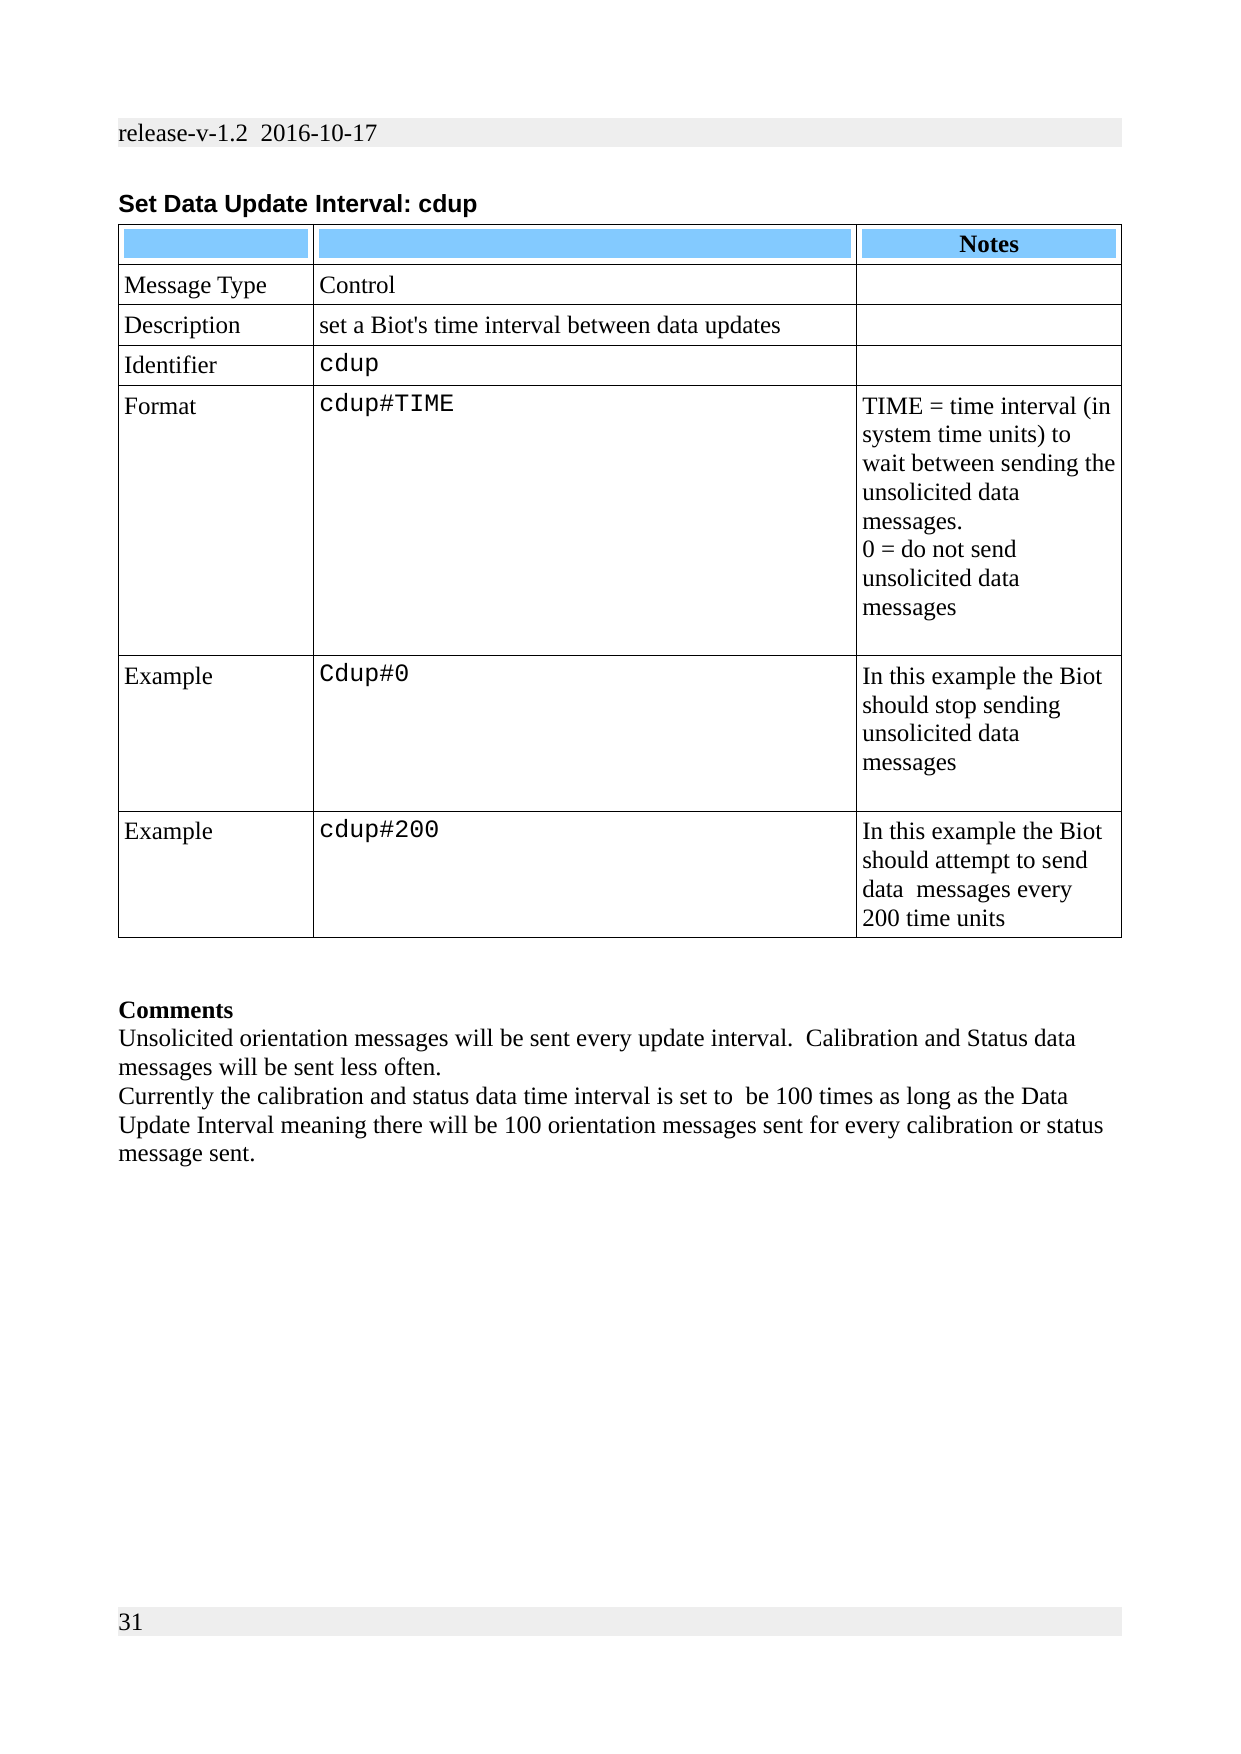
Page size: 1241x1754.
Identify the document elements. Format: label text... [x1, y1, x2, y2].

table_cell Cdup#0 [314, 656, 856, 811]
text Unsolicited orientation messages will be sent every update interval. Calibration and Status data messages will be sent less often. [118, 1023, 1122, 1081]
table_cell Message Type [119, 265, 313, 304]
text Currently the calibration and status data time interval is set to be 100 times as long as the Data Update Interval meaning there will be 100 orientation messages sent for every calibration or status message sent. [118, 1081, 1122, 1167]
table_cell Identifier [119, 346, 313, 385]
table_header [119, 225, 313, 264]
table_cell [857, 346, 1121, 385]
table_header In this example the Biot should attempt to send data messages every 200 time units [857, 812, 1121, 937]
table_cell Control [314, 265, 856, 304]
table_cell In this example the Biot should stop sending unsolicited data messages [857, 656, 1121, 811]
subtitle Set Data Update Interval: cdup [118, 189, 1122, 217]
table_header Example [119, 812, 313, 937]
table_cell set a Biot's time interval between data updates [314, 305, 856, 344]
table_cell Format [119, 386, 313, 655]
text Comments [118, 995, 1122, 1023]
table_header cdup#200 [314, 812, 856, 937]
table_cell Description [119, 305, 313, 344]
table_cell [857, 305, 1121, 344]
table_cell cdup [314, 346, 856, 385]
table_header [314, 225, 856, 264]
table_cell TIME = time interval (in system time units) to wait between sending the unsolicited data messages. 0 = do not send unsolicited data messages [857, 386, 1121, 655]
table_cell cdup#TIME [314, 386, 856, 655]
table_cell [857, 265, 1121, 304]
table_cell Example [119, 656, 313, 811]
table_header Notes [857, 225, 1121, 264]
